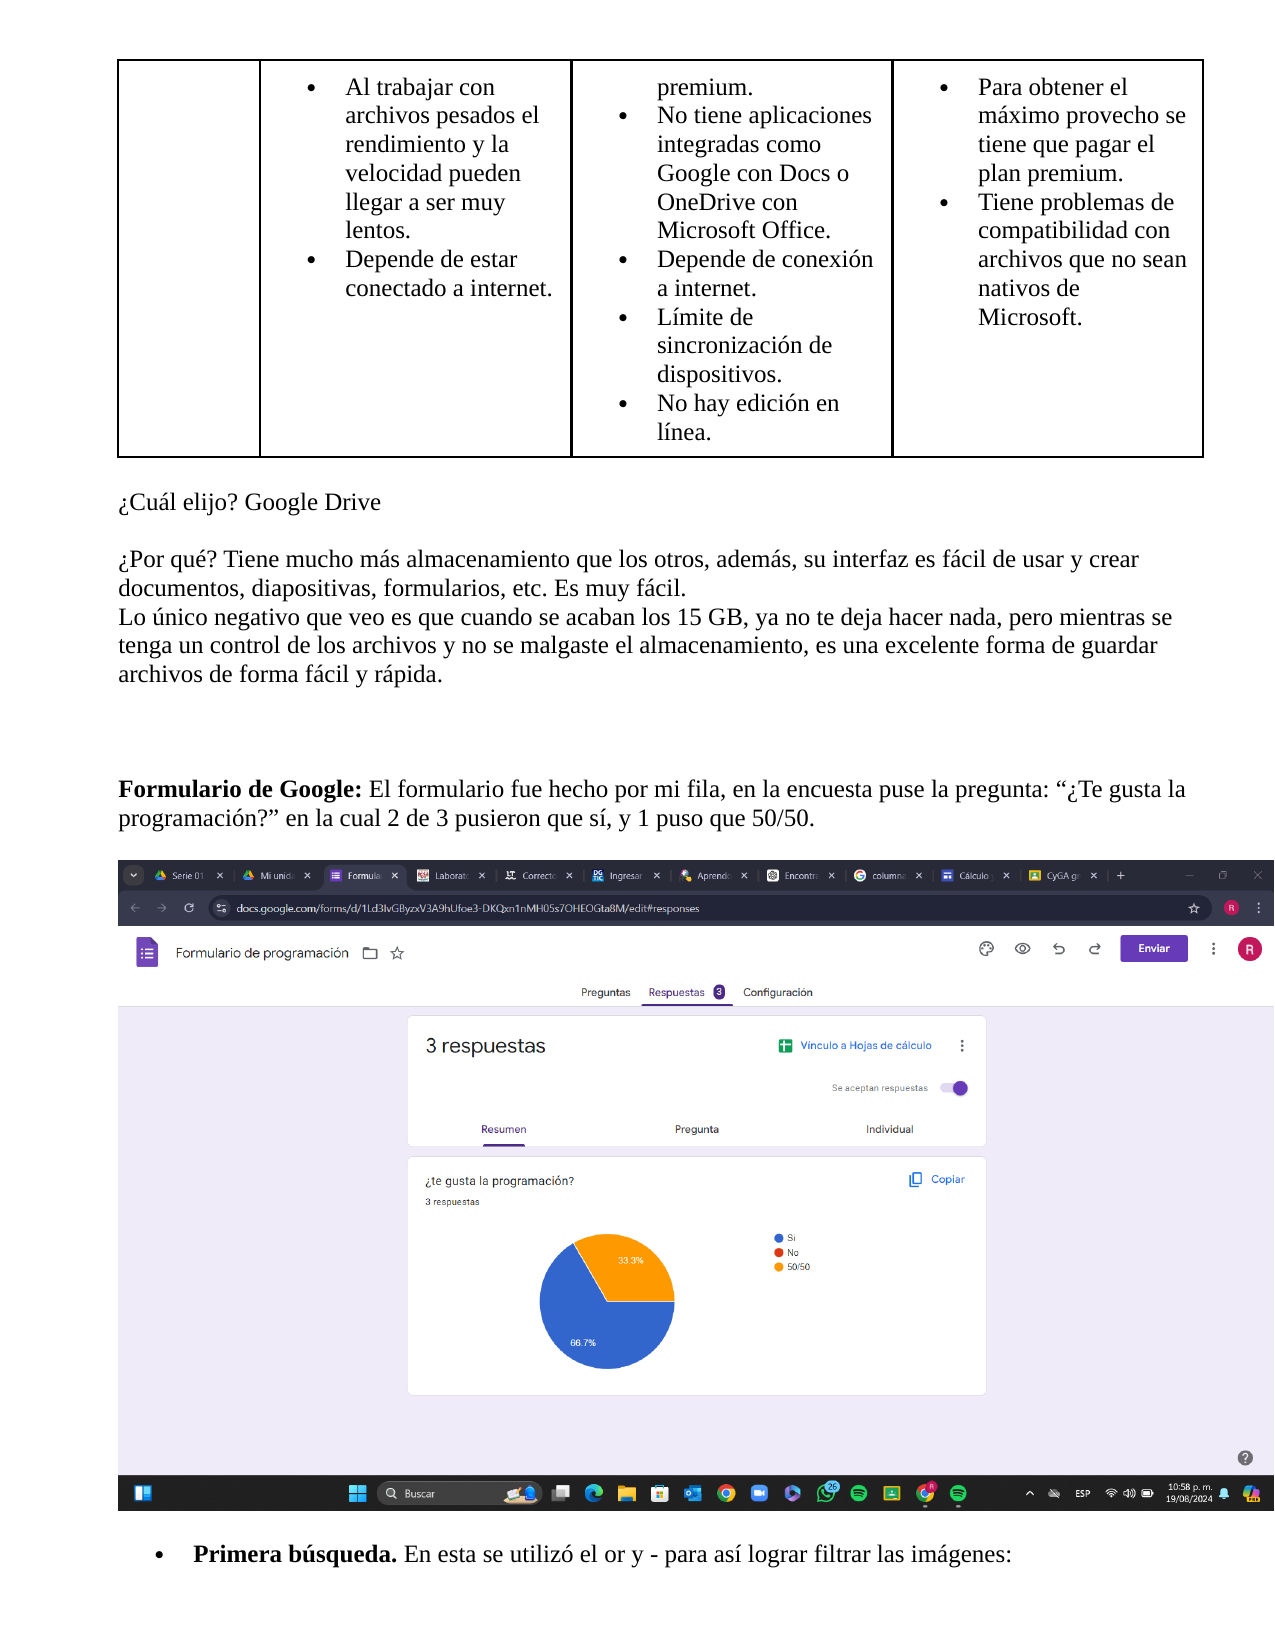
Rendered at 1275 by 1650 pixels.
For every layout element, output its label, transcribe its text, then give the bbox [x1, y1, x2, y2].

text ¿Cuál elijo? Google Drive [118, 487, 1205, 515]
text Lo único negativo que veo es que cuando se acaban los 15 GB, ya no te deja hacer nada, pero mientras se tenga un control de los archivos y no se malgaste el almacenamiento, es una excelente forma de guardar archivos de forma fácil y rápida. [118, 602, 1205, 688]
text Formulario de Google: El formulario fue hecho por mi fila, en la encuesta puse la pregunta: “¿Te gusta la programación?” en la cual 2 de 3 pusieron que sí, y 1 puso que 50/50. [118, 774, 1205, 832]
list Primera búsqueda. En esta se utilizó el or y - para así lograr filtrar las imágenes: [156, 1539, 1205, 1568]
table_cell Espacio gratuito limitado La interfaz es poco intuitiva. Para obtener el máximo provecho se tiene que pagar el plan premium. Tiene problemas de compatibilidad con archivos que no sean nativos de Microsoft. [894, 61, 1202, 456]
table_cell Si se te acaban los 15GB tienes que suscribirte a un plan de pago. Al trabajar con archivos pesados el rendimiento y la velocidad pueden llegar a ser muy lentos. Depende de estar conectado a internet. [261, 61, 570, 456]
table_cell [119, 61, 259, 456]
table_cell Es muy poco almacenamiento, solo tiene 2GB. El costo de los planes premium. No tiene aplicaciones integradas como Google con Docs o OneDrive con Microsoft Office. Depende de conexión a internet. Límite de sincronización de dispositivos. No hay edición en línea. [573, 61, 891, 456]
text ¿Por qué? Tiene mucho más almacenamiento que los otros, además, su interfaz es fácil de usar y crear documentos, diapositivas, formularios, etc. Es muy fácil. [118, 544, 1205, 602]
